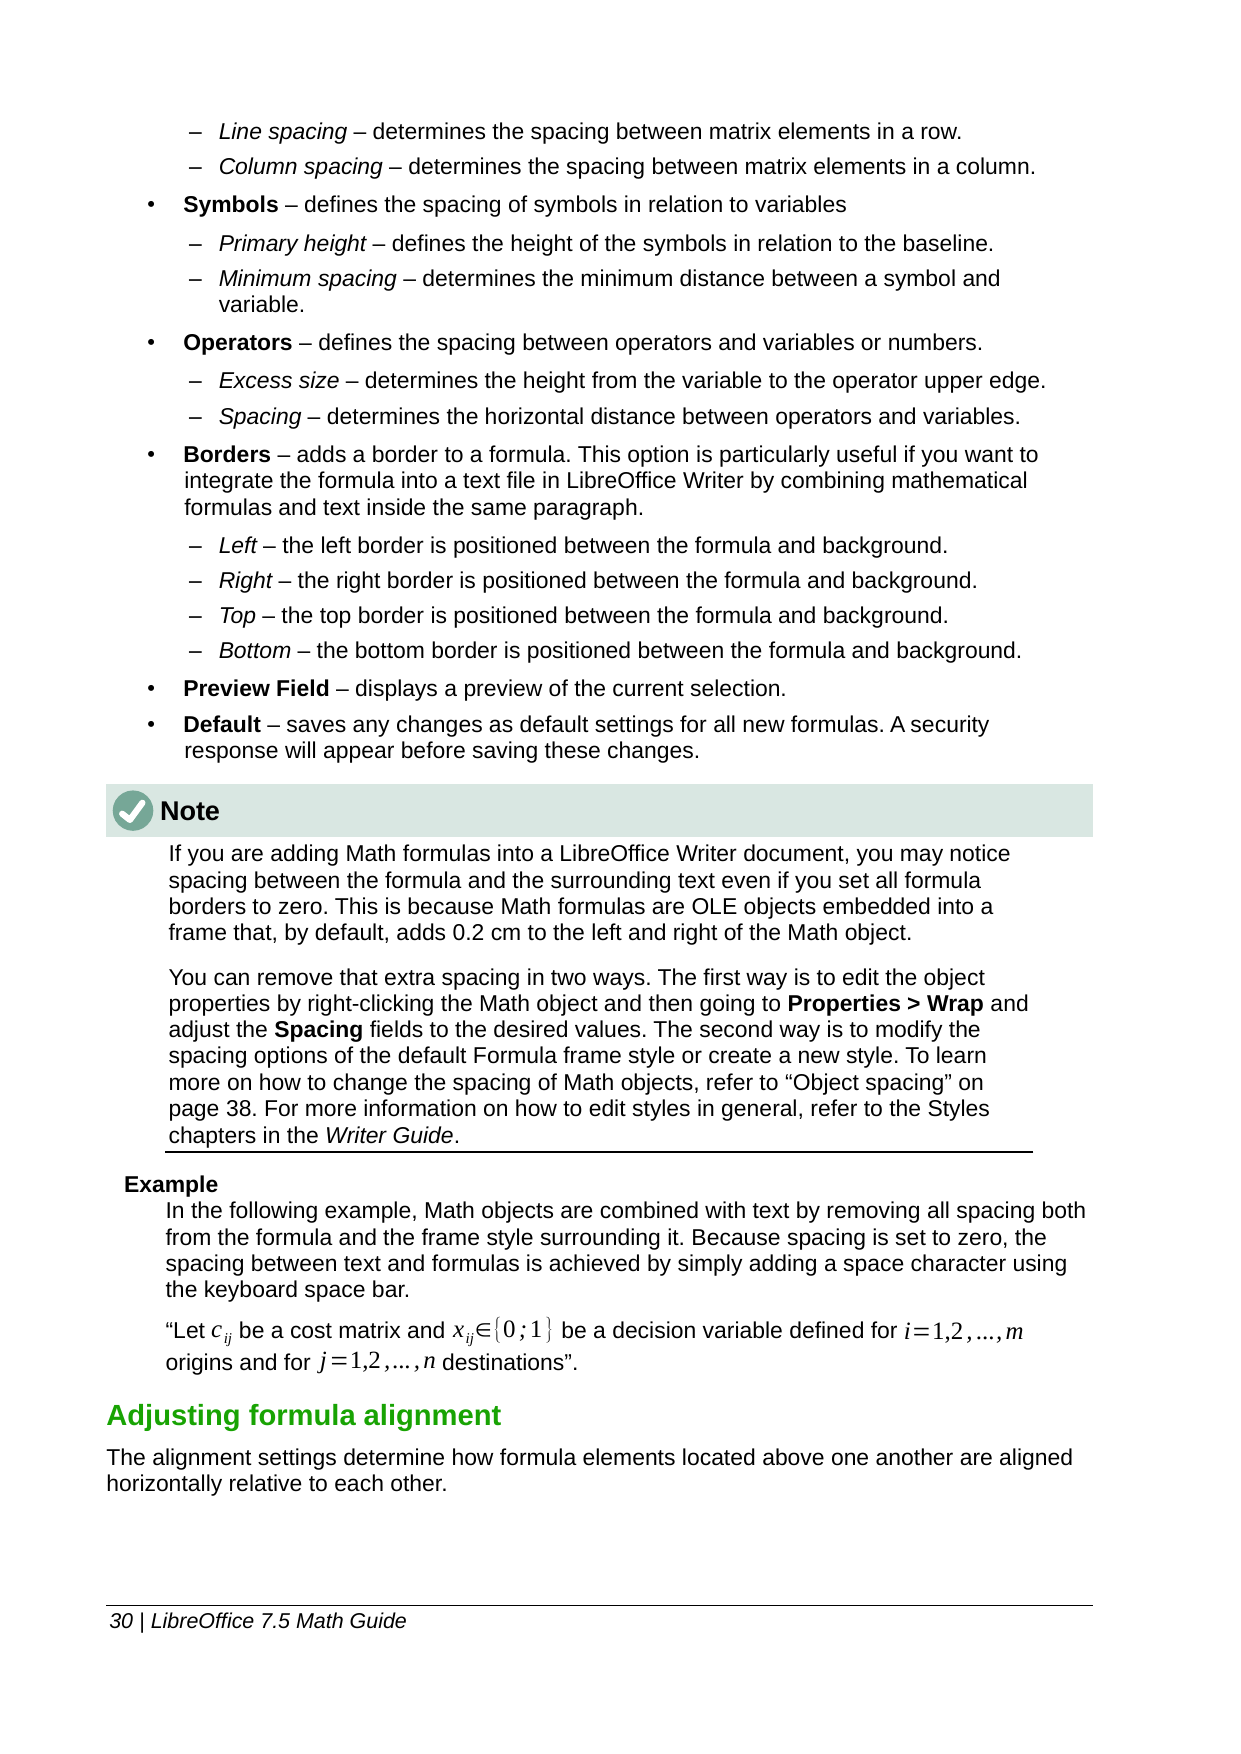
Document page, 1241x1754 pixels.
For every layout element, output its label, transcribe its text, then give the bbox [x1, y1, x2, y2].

list Excess size – determines the height from the variable to the operator upper edge. [189, 367, 1093, 394]
list Operators – defines the spacing between operators and variables or numbers. [144, 326, 1093, 358]
list Column spacing – determines the spacing between matrix elements in a column. [189, 153, 1093, 180]
text “Let be a cost matrix and be a decision variable defined for origins and for destinations”. [165, 1315, 1093, 1375]
text Example [124, 1171, 1093, 1197]
list Borders – adds a border to a formula. This option is particularly useful if you want to integrate the formula into a text file in LibreOffice Writer by combining mathematical formulas and text inside the same paragraph. [144, 438, 1093, 523]
list Default – saves any changes as default settings for all new formulas. A security response will appear before saving these changes. [144, 708, 1093, 766]
list Right – the right border is positioned between the formula and background. [189, 567, 1093, 593]
list Line spacing – determines the spacing between matrix elements in a row. [189, 118, 1093, 144]
text In the following example, Math objects are combined with text by removing all spacing both from the formula and the frame style surrounding it. Because spacing is set to zero, the spacing between text and formulas is achieved by simply adding a space character using the keyboard space bar. [165, 1197, 1093, 1302]
list Symbols – defines the spacing of symbols in relation to variables [144, 188, 1093, 221]
text If you are adding Math formulas into a LibreOffice Writer document, you may notice spacing between the formula and the surrounding text even if you set all formula borders to zero. This is because Math formulas are OLE objects embedded into a frame that, by default, adds 0.2 cm to the left and right of the Math object. [165, 837, 1033, 946]
list Preview Field – displays a preview of the current selection. [144, 672, 1093, 702]
subtitle Adjusting formula alignment [106, 1398, 1093, 1432]
list Bottom – the bottom border is positioned between the formula and background. [189, 637, 1093, 663]
list Primary height – defines the height of the symbols in relation to the baseline. [189, 229, 1093, 256]
text You can remove that extra spacing in two ways. The first way is to edit the object properties by right-clicking the Math object and then going to Properties > Wrap and adjust the Spacing fields to the desired values. The second way is to modify the spacing options of the default Formula frame style or create a new style. To learn more on how to change the spacing of Math objects, refer to “Object spacing” on page 39. For more information on how to edit styles in general, refer to the Styles chapters in the Writer Guide. [165, 960, 1033, 1151]
list Left – the left border is positioned between the formula and background. [189, 532, 1093, 558]
subtitle Note [106, 784, 1093, 837]
text The alignment settings determine how formula elements located above one another are aligned horizontally relative to each other. [106, 1444, 1093, 1496]
list Top – the top border is positioned between the formula and background. [189, 602, 1093, 628]
list Spacing – determines the horizontal distance between operators and variables. [189, 403, 1093, 429]
list Minimum spacing – determines the minimum distance between a symbol and variable. [189, 265, 1093, 317]
